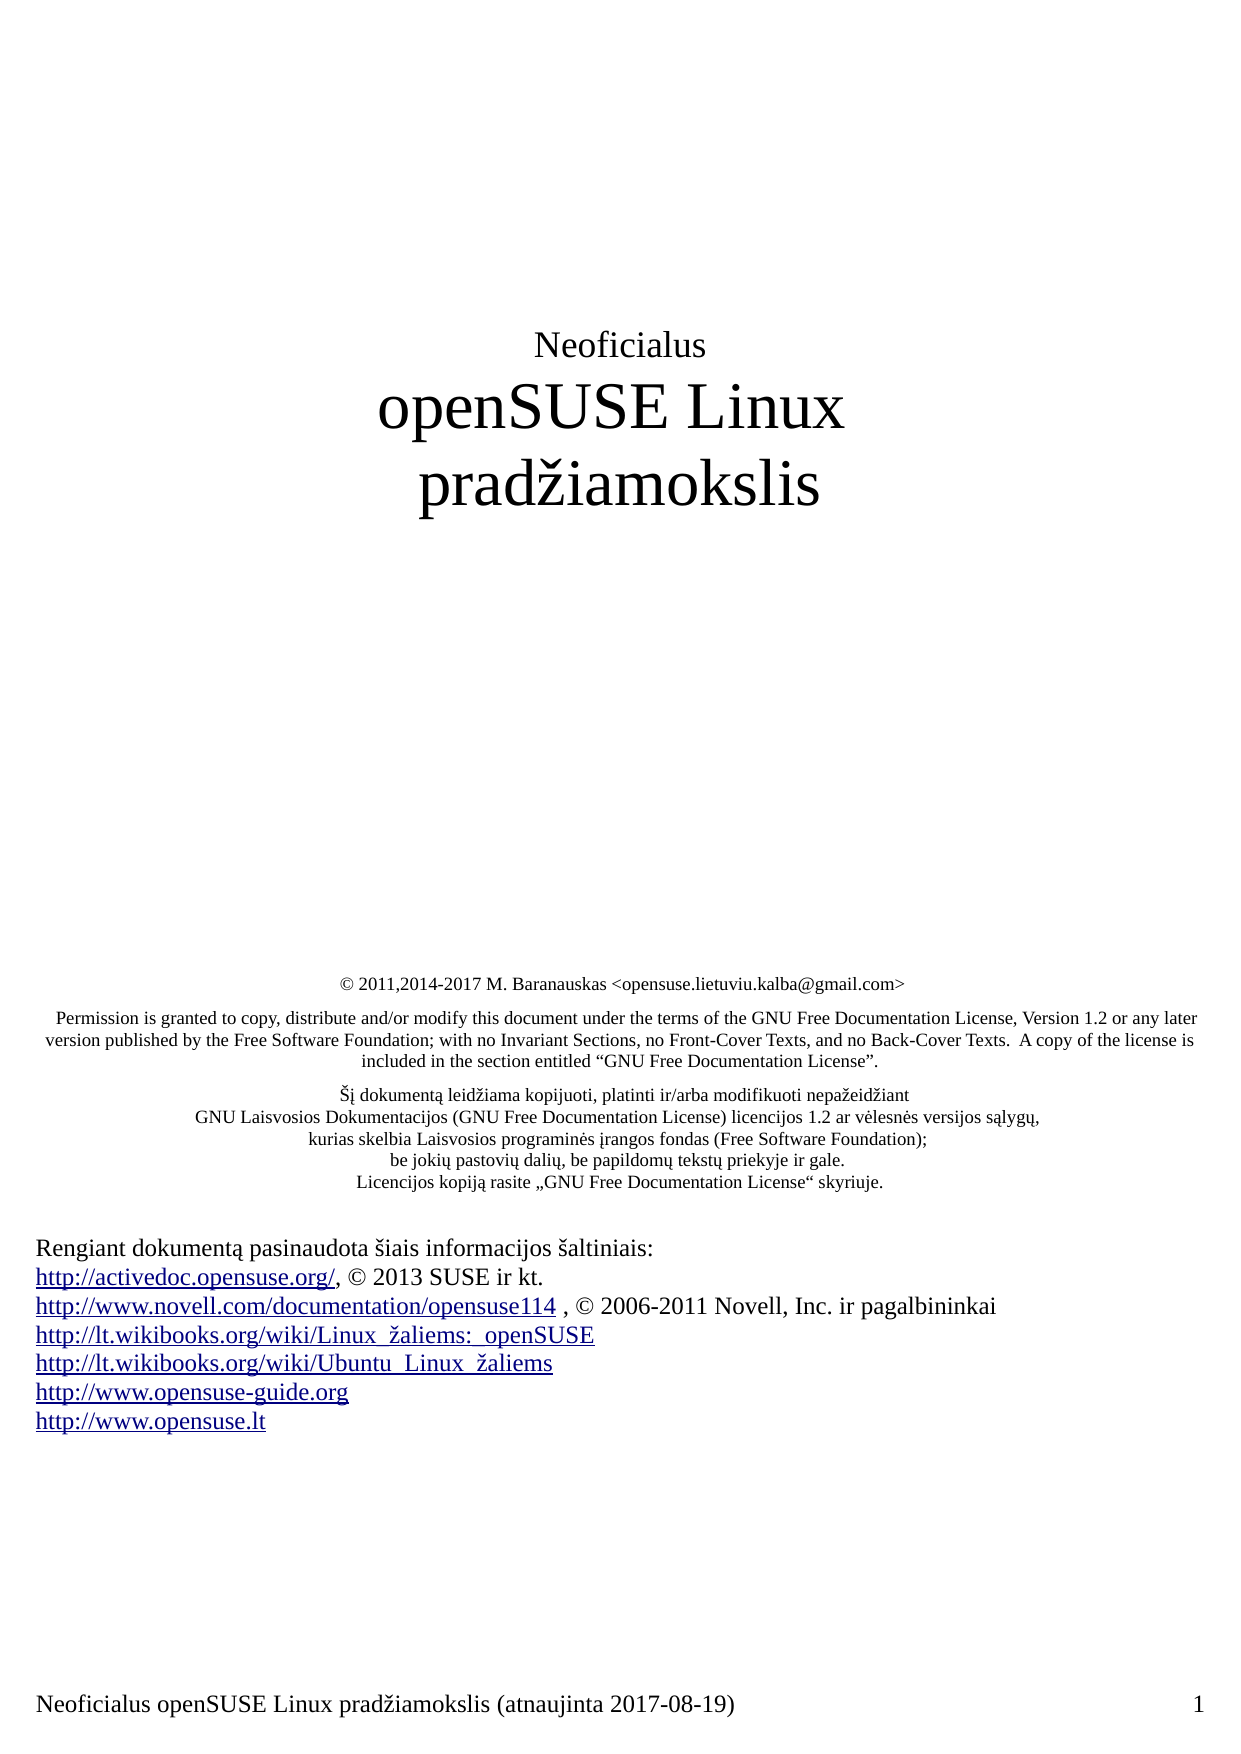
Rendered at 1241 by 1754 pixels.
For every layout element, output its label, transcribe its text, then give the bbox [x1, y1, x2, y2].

text http://www.novell.com/documentation/opensuse114 , © 2006-2011 Novell, Inc. ir pagalbininkai [35, 1291, 1205, 1320]
text Permission is granted to copy, distribute and/or modify this document under the terms of the GNU Free Documentation License, Version 1.2 or any later version published by the Free Software Foundation; with no Invariant Sections, no Front-Cover Texts, and no Back-Cover Texts. A copy of the license is included in the section entitled “GNU Free Documentation License”. [35, 1007, 1205, 1072]
text http://activedoc.opensuse.org/, © 2013 SUSE ir kt. [35, 1262, 1205, 1291]
text http://lt.wikibooks.org/wiki/Linux_žaliems:_openSUSE [35, 1320, 1205, 1348]
text Šį dokumentą leidžiama kopijuoti, platinti ir/arba modifikuoti nepažeidžiant GNU Laisvosios Dokumentacijos (GNU Free Documentation License) licencijos 1.2 ar vėlesnės versijos sąlygų, kurias skelbia Laisvosios programinės įrangos fondas (Free Software Foundation); be jokių pastovių dalių, be papildomų tekstų priekyje ir gale. Licencijos kopiją rasite „GNU Free Documentation License“ skyriuje. [35, 1084, 1205, 1192]
text © 2011,2014-2017 M. Baranauskas <opensuse.lietuviu.kalba@gmail.com> [35, 973, 1205, 995]
text http://lt.wikibooks.org/wiki/Ubuntu_Linux_žaliems [35, 1348, 1205, 1377]
text http://www.opensuse.lt [35, 1406, 1205, 1435]
text http://www.opensuse-guide.org [35, 1377, 1205, 1406]
text Rengiant dokumentą pasinaudota šiais informacijos šaltiniais: [35, 1233, 1205, 1262]
text Neoficialus openSUSE Linux pradžiamokslis [35, 323, 1205, 519]
